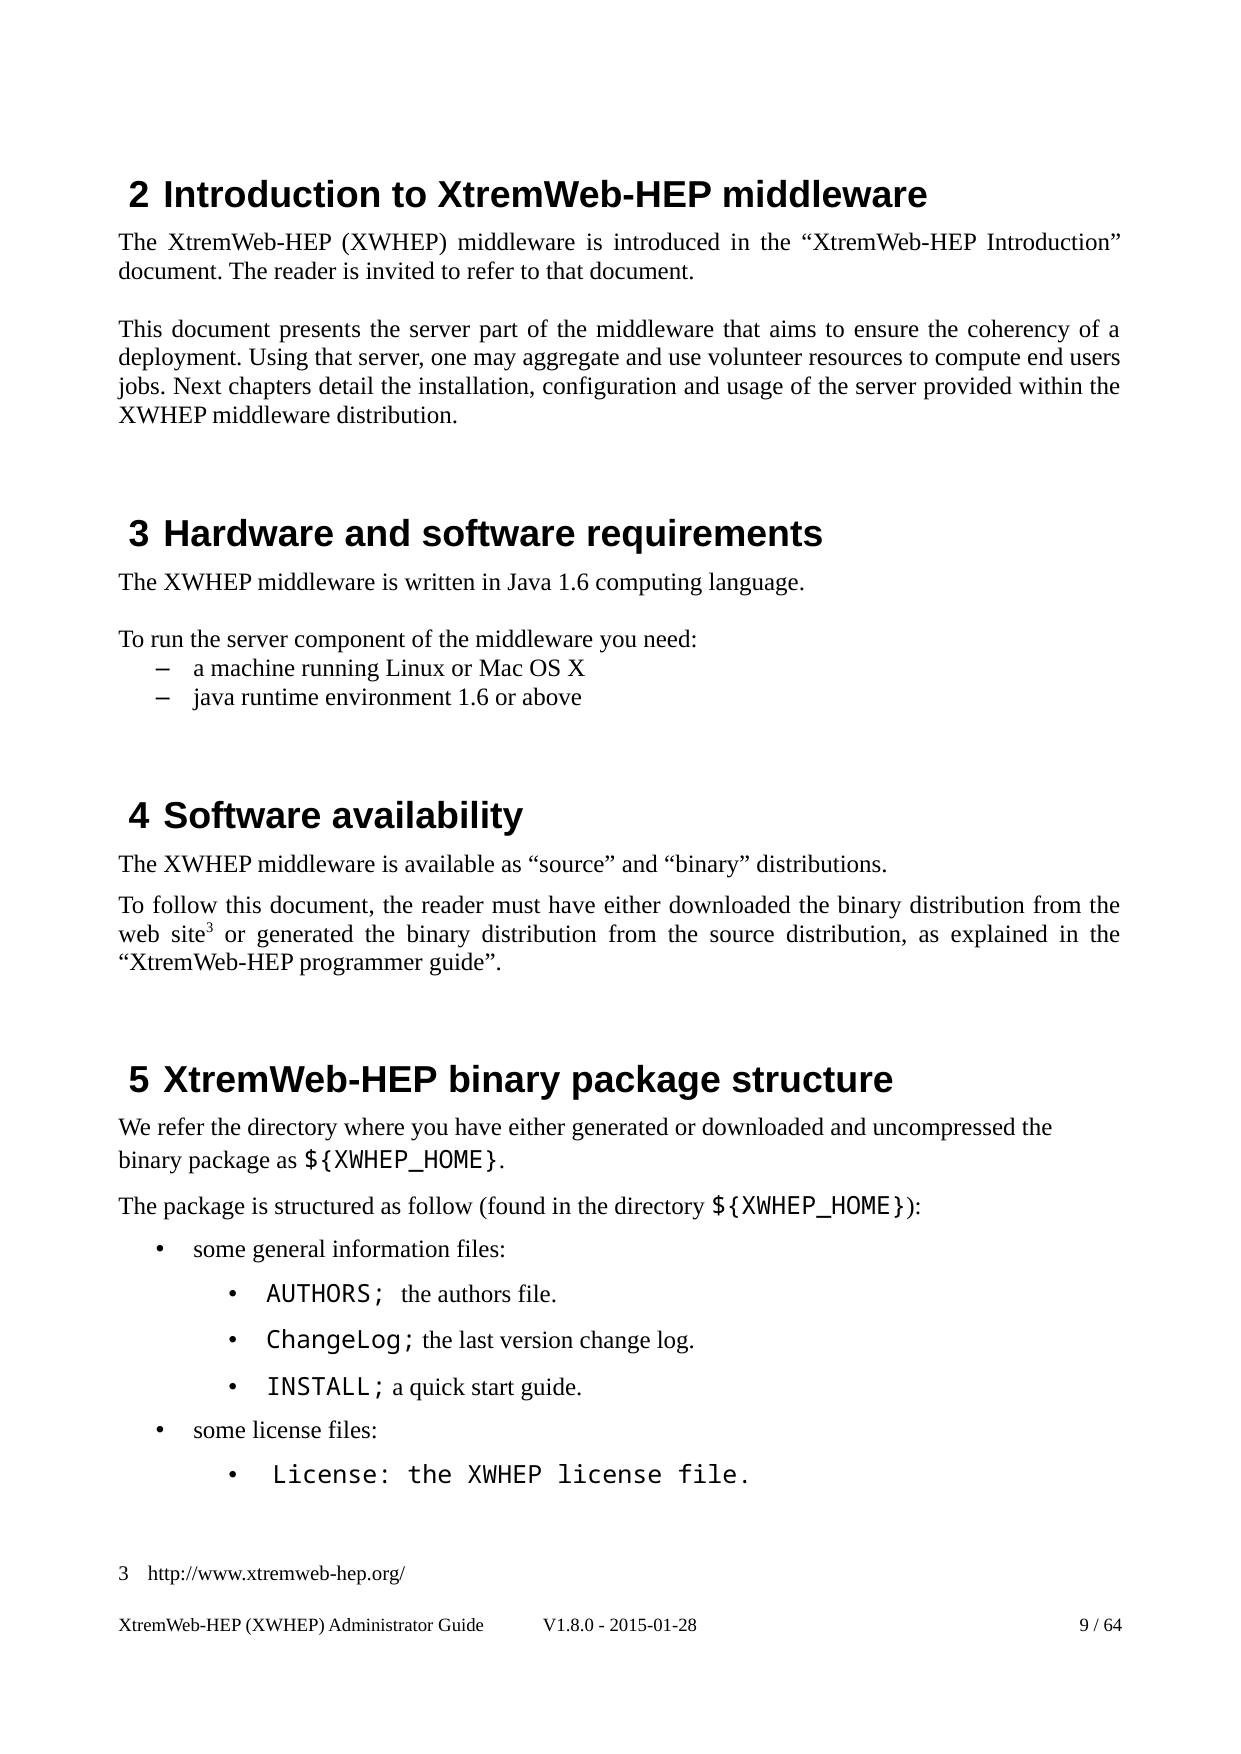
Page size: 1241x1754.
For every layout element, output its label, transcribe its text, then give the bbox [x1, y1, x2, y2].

subtitle Introduction to XtremWeb-HEP middleware [118, 172, 1122, 215]
subtitle Hardware and software requirements [118, 511, 1122, 554]
list some license files: [156, 1415, 1122, 1444]
text The XWHEP middleware is available as “source” and “binary” distributions. [118, 849, 1122, 877]
text http://www.xtremweb-hep.org/ [118, 1561, 1122, 1585]
text The XtremWeb-HEP (XWHEP) middleware is introduced in the “XtremWeb-HEP Introduction” document. The reader is invited to refer to that document. [118, 227, 1122, 285]
list some general information files: [156, 1234, 1122, 1263]
text To run the server component of the middleware you need: [118, 624, 1122, 653]
text To follow this document, the reader must have either downloaded the binary distribution from the web site or generated the binary distribution from the source distribution, as explained in the “XtremWeb-HEP programmer guide”. [118, 890, 1122, 976]
list java runtime environment 1.6 or above [156, 682, 1122, 711]
list INSTALL; a quick start guide. [228, 1369, 1122, 1403]
text The package is structured as follow (found in the directory ${XWHEP_HOME}): [118, 1188, 1122, 1222]
list a machine running Linux or Mac OS X [156, 653, 1122, 682]
text We refer the directory where you have either generated or downloaded and uncompressed the binary package as ${XWHEP_HOME}. [118, 1112, 1122, 1175]
subtitle Software availability [118, 793, 1122, 836]
list License: the XWHEP license file. [228, 1457, 1122, 1491]
subtitle XtremWeb-HEP binary package structure [118, 1057, 1122, 1100]
list AUTHORS; the authors file. [228, 1276, 1122, 1310]
text This document presents the server part of the middleware that aims to ensure the coherency of a deployment. Using that server, one may aggregate and use volunteer resources to compute end users jobs. Next chapters detail the installation, configuration and usage of the server provided within the XWHEP middleware distribution. [118, 314, 1122, 429]
text The XWHEP middleware is written in Java 1.6 computing language. [118, 567, 1122, 596]
list ChangeLog; the last version change log. [228, 1322, 1122, 1356]
